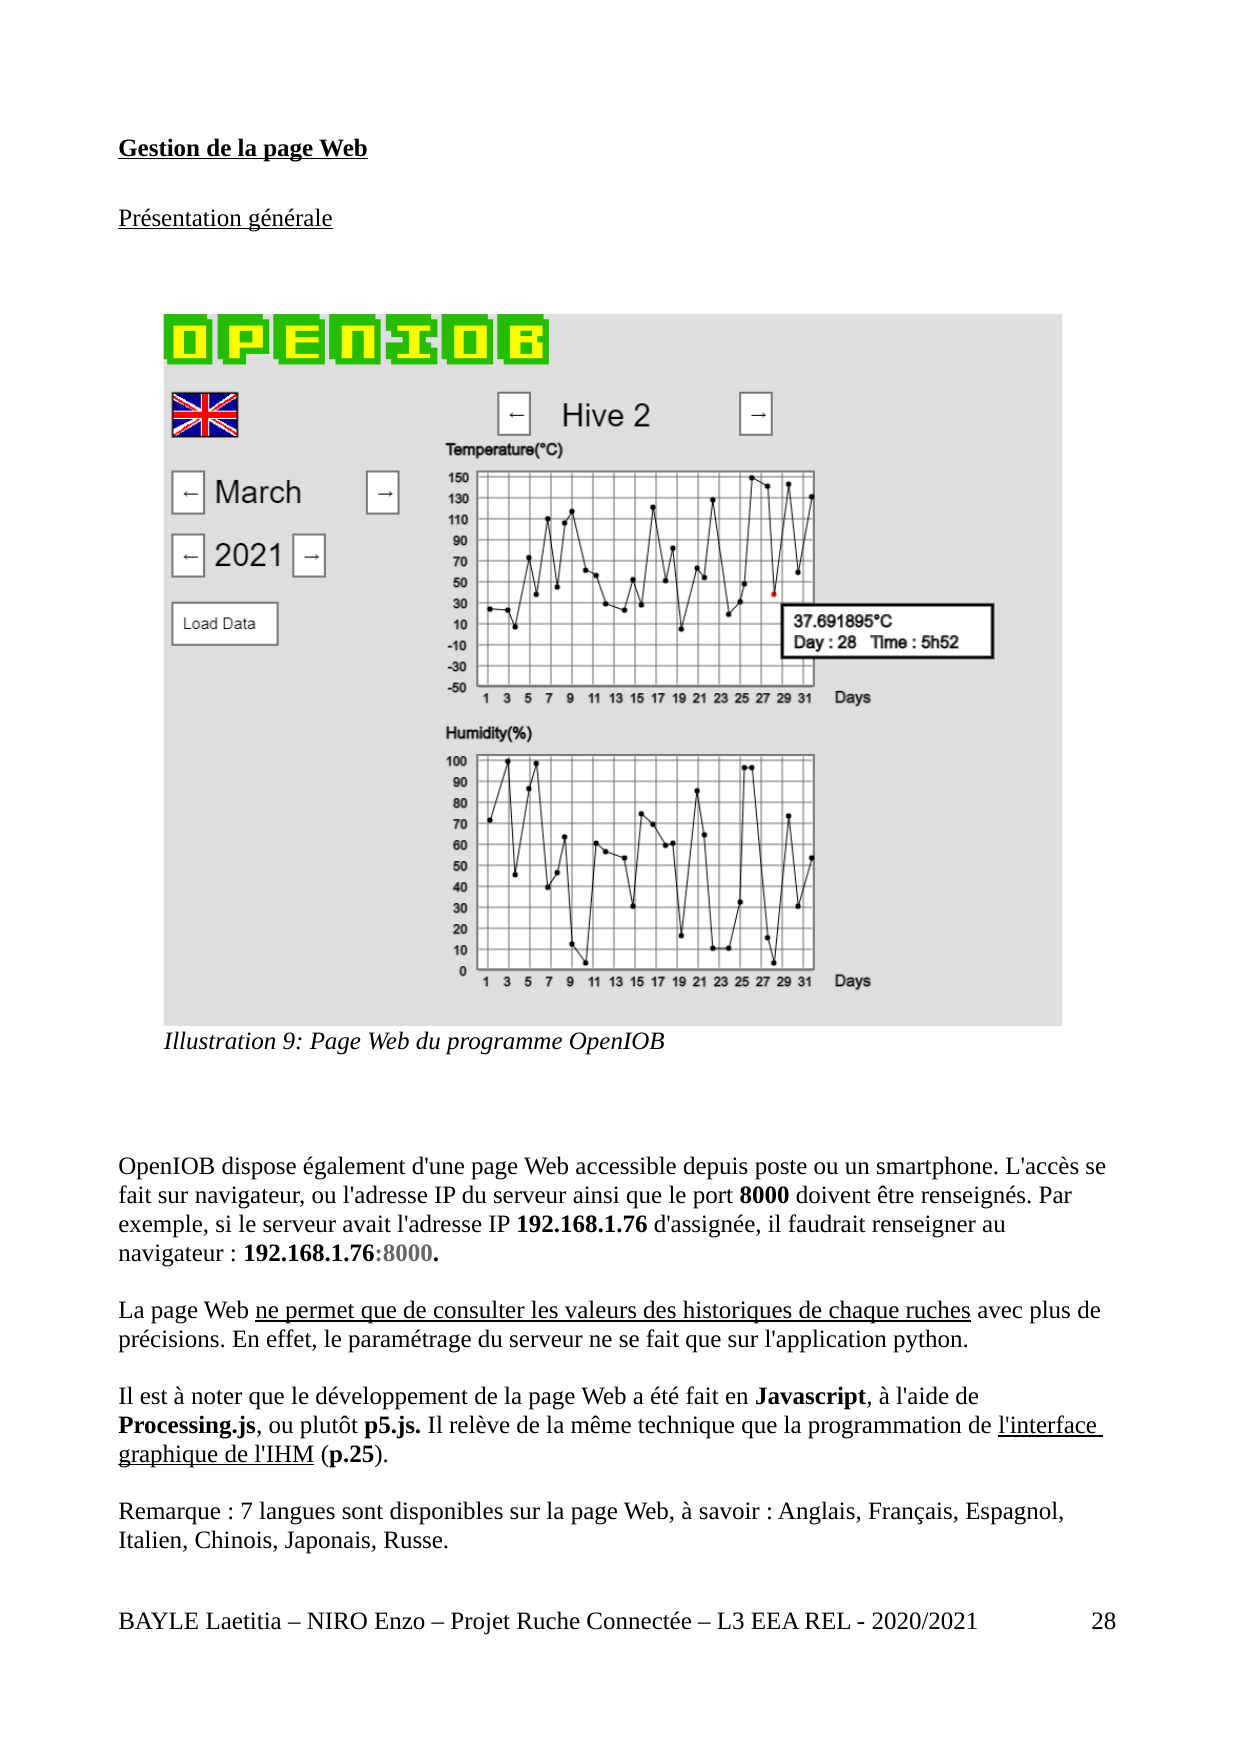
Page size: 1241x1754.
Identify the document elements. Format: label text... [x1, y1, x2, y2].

picture [163, 313, 1063, 1026]
text La page Web ne permet que de consulter les valeurs des historiques de chaque ruches avec plus de précisions. En effet, le paramétrage du serveur ne se fait que sur l'application python. [118, 1295, 1122, 1353]
subtitle Gestion de la page Web [118, 133, 1122, 161]
text Illustration 9: Page Web du programme OpenIOB [164, 1026, 1062, 1054]
text Remarque : 7 langues sont disponibles sur la page Web, à savoir : Anglais, Français, Espagnol, Italien, Chinois, Japonais, Russe. [118, 1496, 1122, 1554]
text navigateur : 192.168.1.76:8000. [118, 1238, 1122, 1266]
text OpenIOB dispose également d'une page Web accessible depuis poste ou un smartphone. L'accès se fait sur navigateur, ou l'adresse IP du serveur ainsi que le port 8000 doivent être renseignés. Par exemple, si le serveur avait l'adresse IP 192.168.1.76 d'assignée, il faudrait renseigner au [118, 1151, 1122, 1238]
text Présentation générale [118, 203, 1122, 231]
text Il est à noter que le développement de la page Web a été fait en Javascript, à l'aide de Processing.js, ou plutôt p5.js. Il relève de la même technique que la programmation de l'interface graphique de l'IHM (p.25). [118, 1381, 1122, 1468]
